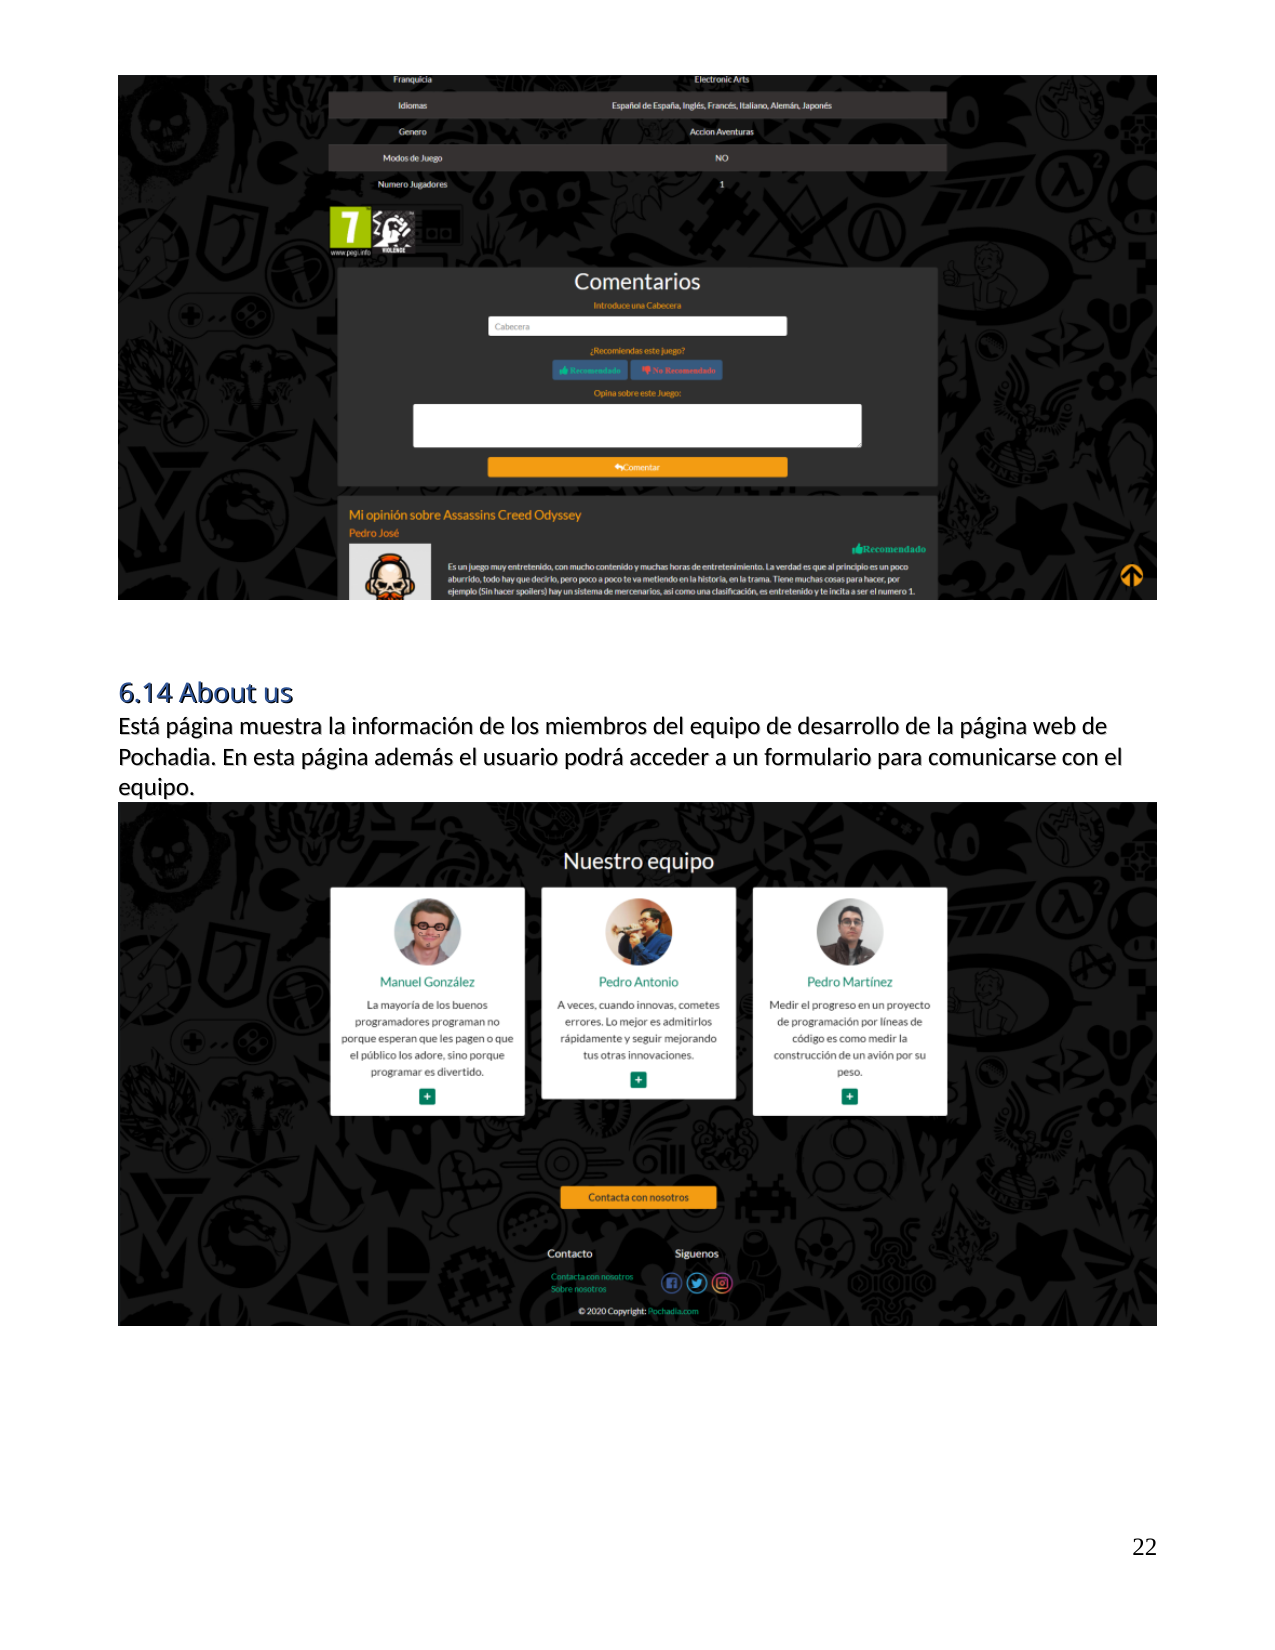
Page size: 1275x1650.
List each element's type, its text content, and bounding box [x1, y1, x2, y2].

text 6.14 About us [118, 673, 1157, 710]
text Está página muestra la información de los miembros del equipo de desarrollo de la página web de Pochadia. En esta página además el usuario podrá acceder a un formulario para comunicarse con el equipo. [118, 710, 1157, 802]
